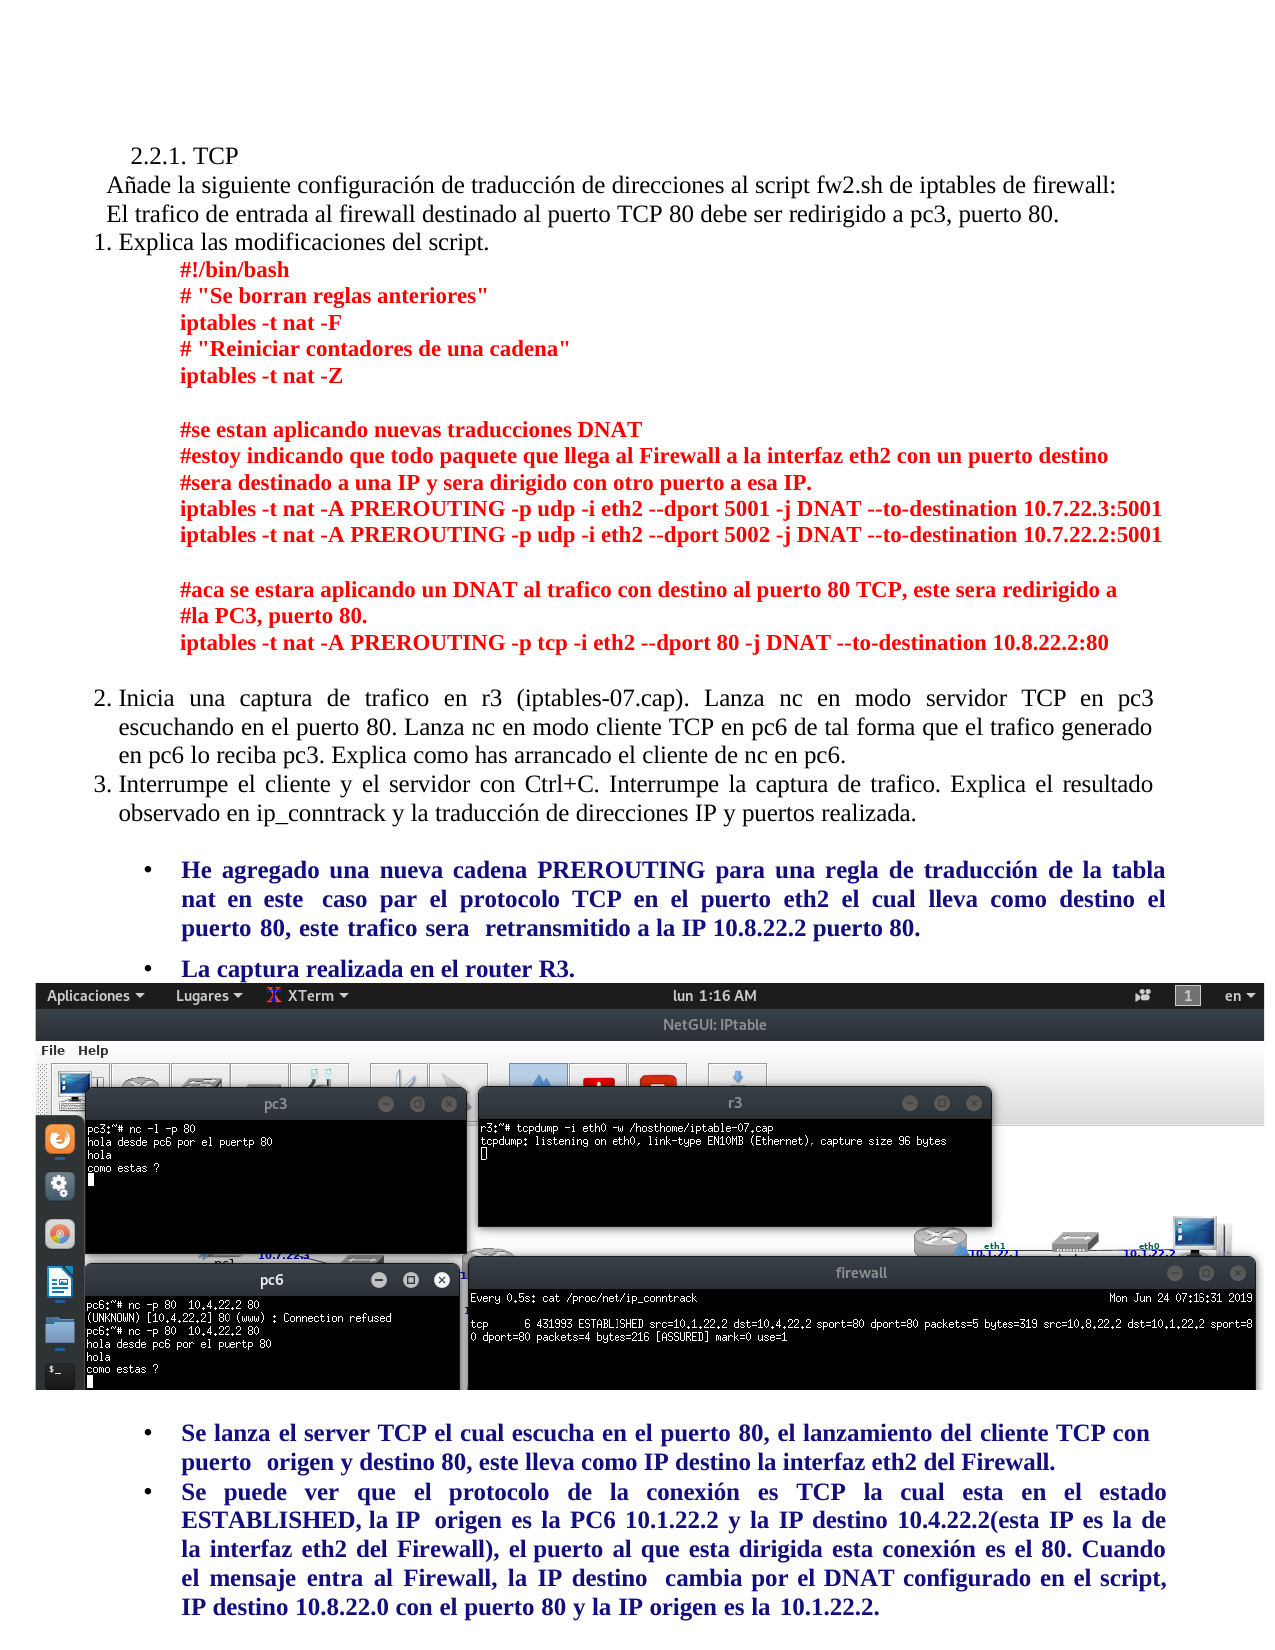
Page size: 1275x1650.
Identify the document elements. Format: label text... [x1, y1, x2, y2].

list Se puede ver que el protocolo de la conexión es TCP la cual esta en el estado ESTABLISHED, la IP origen es la PC6 10.1.22.2 y la IP destino 10.4.22.2(esta IP es la de la interfaz eth2 del Firewall), el puerto al que esta dirigida esta conexión es el 80. Cuando el mensaje entra al Firewall, la IP destino cambia por el DNAT configurado en el script, IP destino 10.8.22.0 con el puerto 80 y la IP origen es la 10.1.22.2. [144, 1477, 1167, 1620]
list TCP [130, 141, 1167, 170]
text #la PC3, puerto 80. [180, 602, 1167, 628]
text iptables -t nat -F [180, 309, 1167, 335]
list La captura realizada en el router R3. [144, 954, 1167, 983]
text iptables -t nat -A PREROUTING -p tcp -i eth2 --dport 80 -j DNAT --to-destination 10.8.22.2:80 [180, 628, 1167, 655]
text iptables -t nat -Z [180, 362, 1167, 388]
text #aca se estara aplicando un DNAT al trafico con destino al puerto 80 TCP, este sera redirigido a [180, 576, 1167, 602]
text #!/bin/bash [180, 256, 1167, 283]
text #sera destinado a una IP y sera dirigido con otro puerto a esa IP. [180, 469, 1167, 495]
text #estoy indicando que todo paquete que llega al Firewall a la interfaz eth2 con un puerto destino [180, 442, 1167, 469]
list Interrumpe el cliente y el servidor con Ctrl+C. Interrumpe la captura de trafico. Explica el resultado observado en ip_conntrack y la traducción de direcciones IP y puertos realizada. [106, 769, 1153, 827]
text iptables -t nat -A PREROUTING -p udp -i eth2 --dport 5002 -j DNAT --to-destination 10.7.22.2:5001 [180, 521, 1167, 548]
picture [35, 983, 1265, 1390]
text # "Reiniciar contadores de una cadena" [180, 335, 1167, 362]
list Se lanza el server TCP el cual escucha en el puerto 80, el lanzamiento del cliente TCP con puerto origen y destino 80, este lleva como IP destino la interfaz eth2 del Firewall. [144, 1418, 1167, 1476]
list He agregado una nueva cadena PREROUTING para una regla de traducción de la tabla nat en este caso par el protocolo TCP en el puerto eth2 el cual lleva como destino el puerto 80, este trafico sera retransmitido a la IP 10.8.22.2 puerto 80. [144, 856, 1167, 942]
list Explica las modificaciones del script. [106, 227, 1167, 256]
text Añade la siguiente configuración de traducción de direcciones al script fw2.sh de iptables de firewall: El trafico de entrada al firewall destinado al puerto TCP 80 debe ser redirigido a pc3, puerto 80. [106, 170, 1138, 227]
text #se estan aplicando nuevas traducciones DNAT [180, 416, 1167, 442]
text iptables -t nat -A PREROUTING -p udp -i eth2 --dport 5001 -j DNAT --to-destination 10.7.22.3:5001 [180, 495, 1167, 521]
list Inicia una captura de trafico en r3 (iptables-07.cap). Lanza nc en modo servidor TCP en pc3 escuchando en el puerto 80. Lanza nc en modo cliente TCP en pc6 de tal forma que el trafico generado en pc6 lo reciba pc3. Explica como has arrancado el cliente de nc en pc6. [106, 683, 1154, 769]
text # "Se borran reglas anteriores" [180, 283, 1167, 309]
